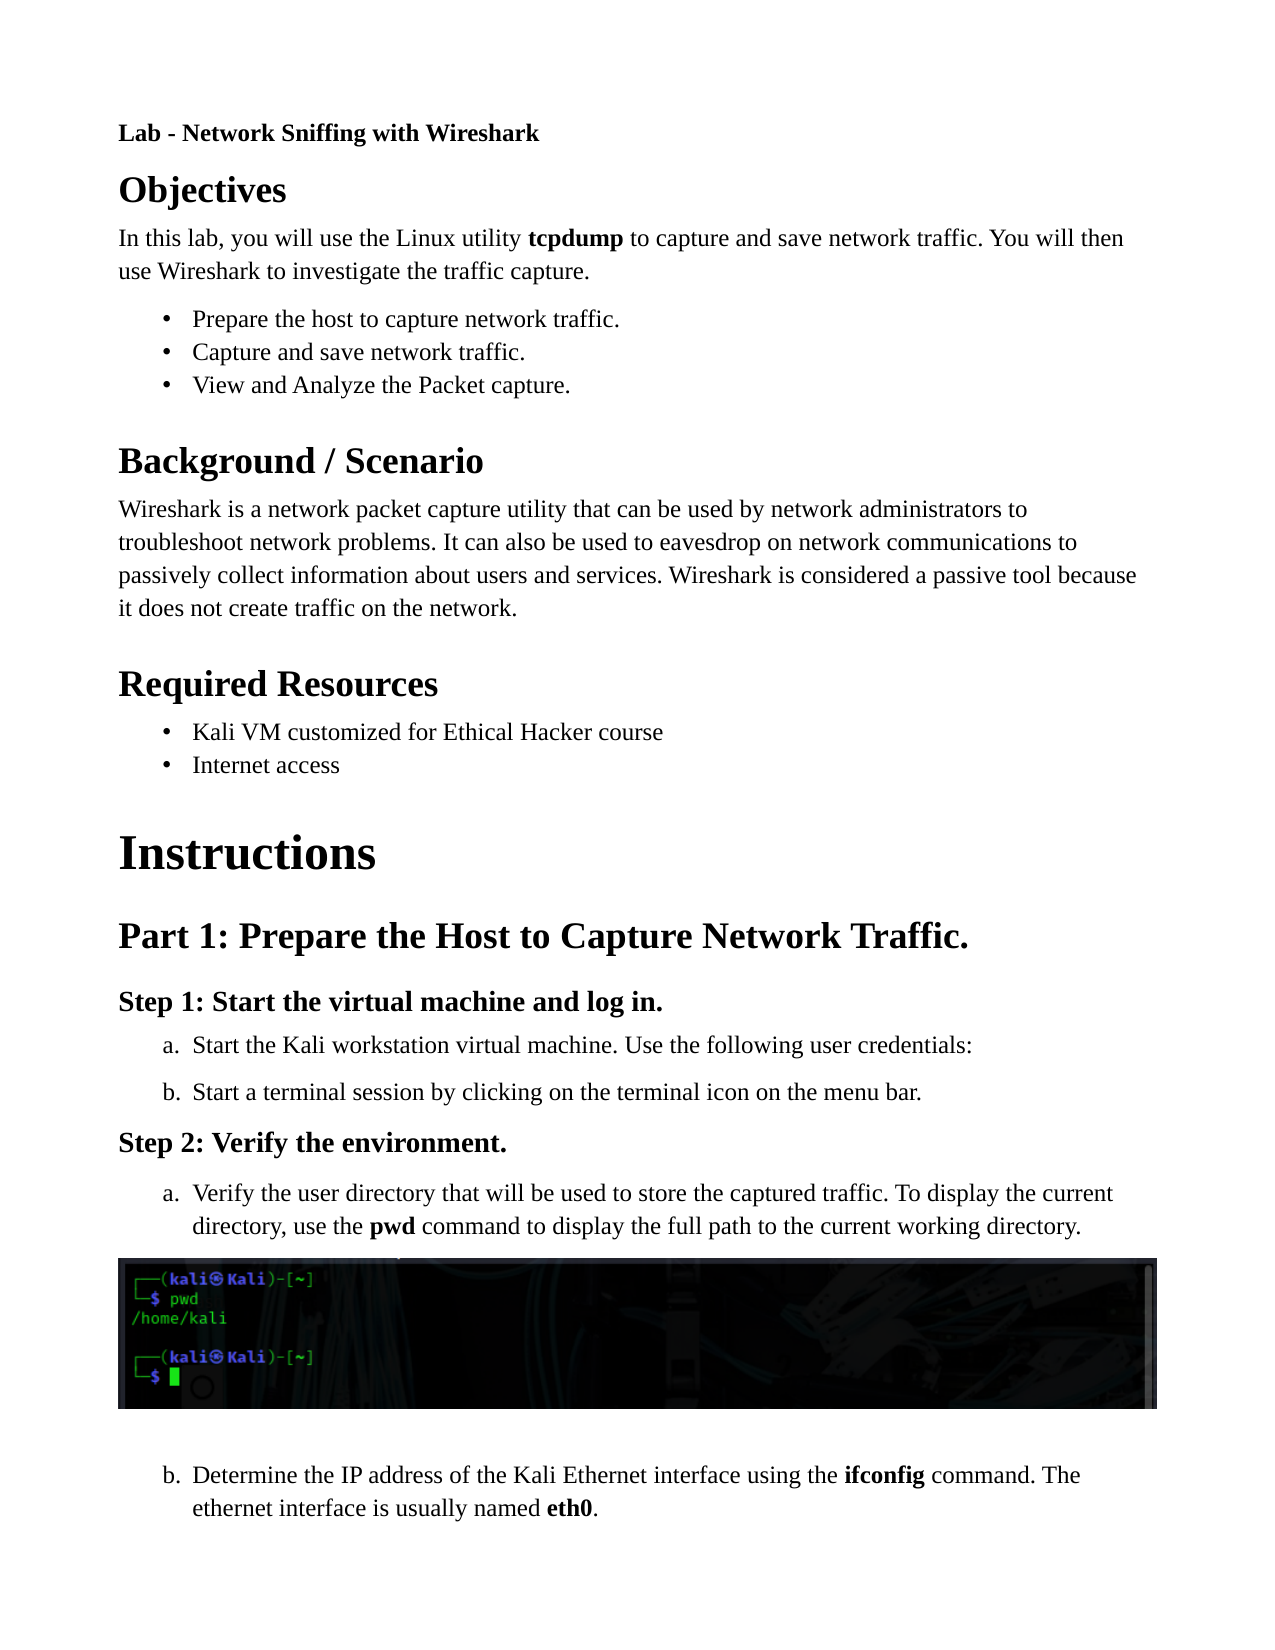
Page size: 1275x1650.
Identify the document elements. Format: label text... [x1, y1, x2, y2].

list Verify the user directory that will be used to store the captured traffic. To display the current directory, use the pwd command to display the full path to the current working directory. [162, 1178, 1157, 1240]
list Start the Kali workstation virtual machine. Use the following user credentials: [162, 1030, 1157, 1059]
picture [118, 1258, 1157, 1409]
text Lab - Network Sniffing with Wireshark [118, 118, 1157, 147]
subtitle Required Resources [118, 662, 1157, 705]
subtitle Part 1: Prepare the Host to Capture Network Traffic. [118, 914, 1157, 957]
list Start a terminal session by clicking on the terminal icon on the menu bar. [162, 1077, 1157, 1106]
list Prepare the host to capture network traffic. [162, 304, 1157, 333]
text Wireshark is a network packet capture utility that can be used by network administrators to troubleshoot network problems. It can also be used to eavesdrop on network communications to passively collect information about users and services. Wireshark is considered a passive tool because it does not create traffic on the network. [118, 494, 1157, 622]
subtitle Step 1: Start the virtual machine and log in. [118, 984, 1157, 1017]
list Internet access [162, 750, 1157, 779]
list Kali VM customized for Ethical Hacker course [162, 717, 1157, 746]
subtitle Instructions [118, 823, 1157, 880]
subtitle Objectives [118, 168, 1157, 211]
list View and Analyze the Packet capture. [162, 370, 1157, 399]
subtitle Background / Scenario [118, 438, 1157, 482]
text In this lab, you will use the Linux utility tcpdump to capture and save network traffic. You will then use Wireshark to investigate the traffic capture. [118, 223, 1157, 285]
list Capture and save network traffic. [162, 337, 1157, 366]
subtitle Step 2: Verify the environment. [118, 1125, 1157, 1159]
list Determine the IP address of the Kali Ethernet interface using the ifconfig command. The ethernet interface is usually named eth0. [162, 1460, 1157, 1522]
